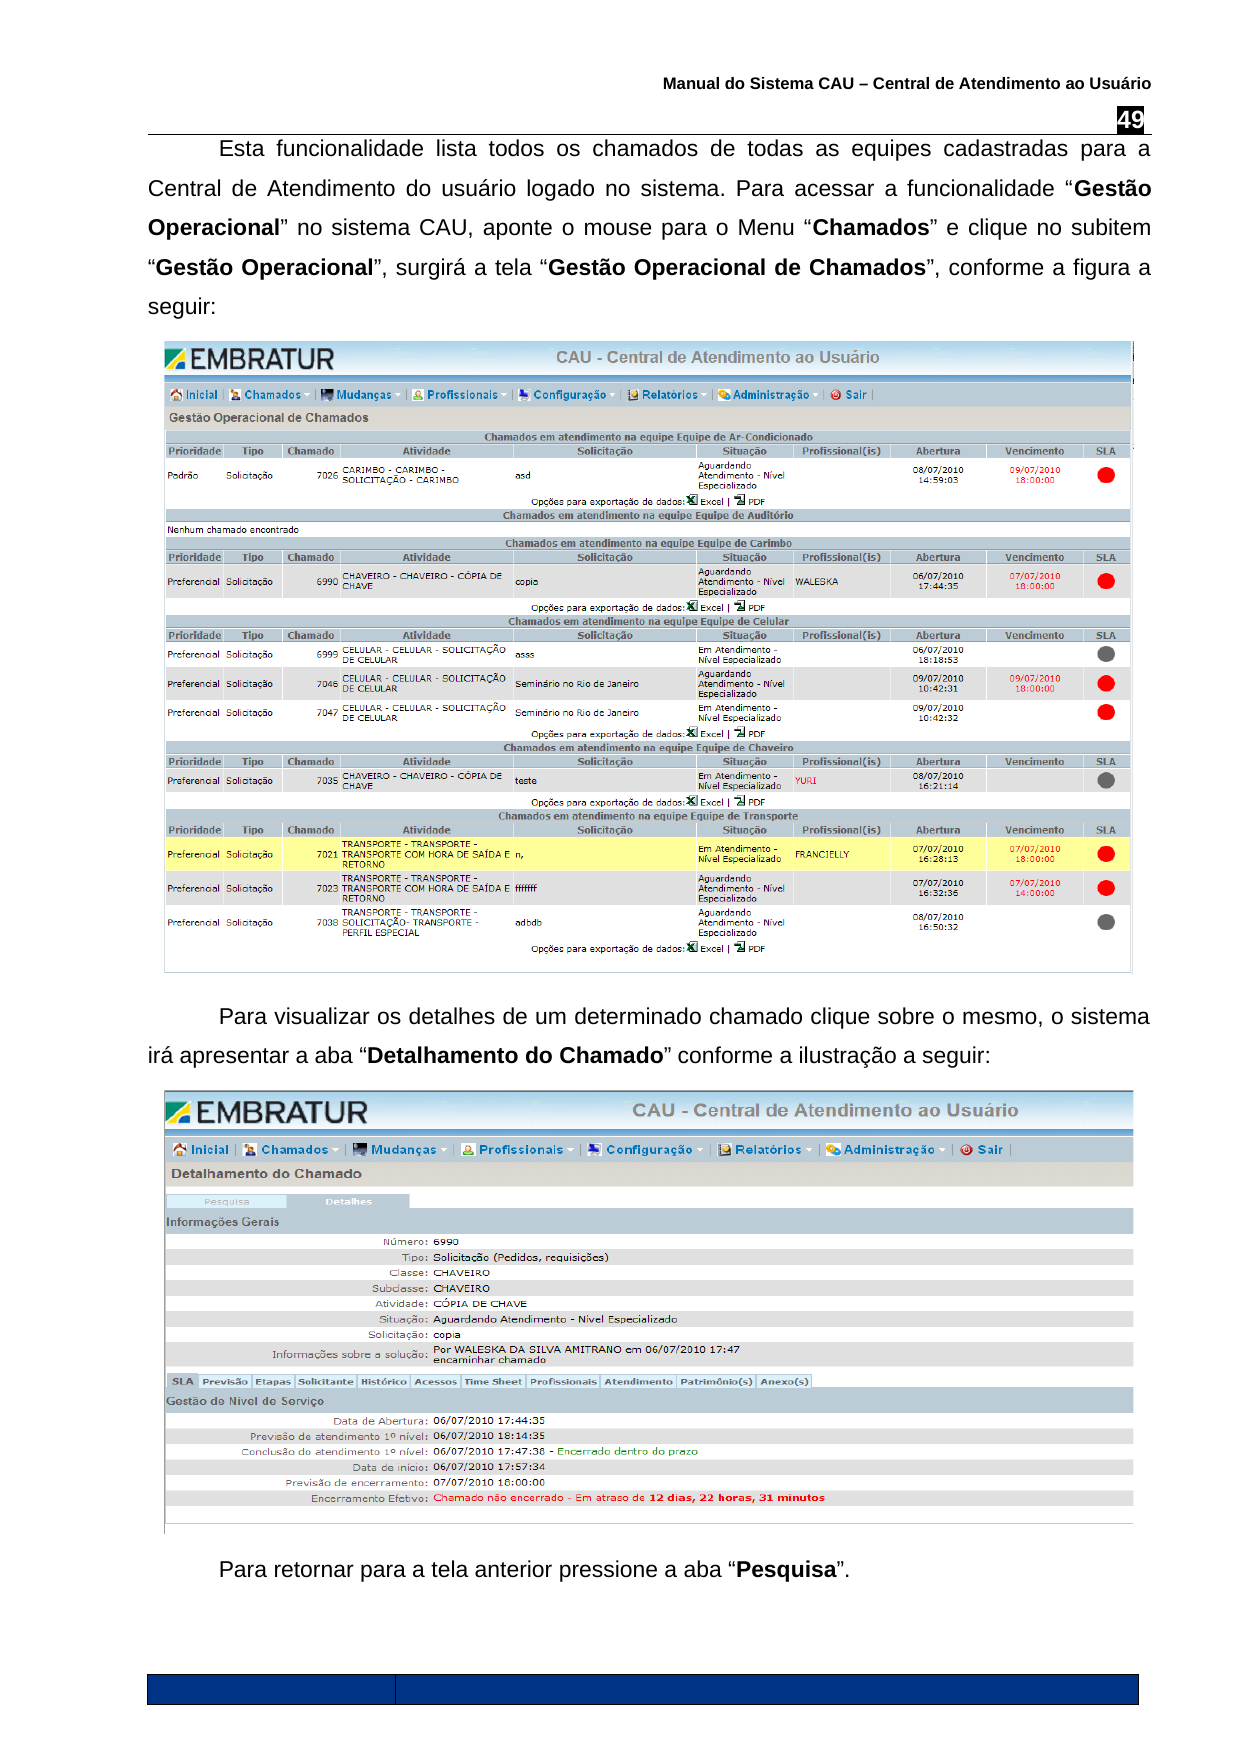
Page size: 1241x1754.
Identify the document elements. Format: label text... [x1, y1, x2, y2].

picture [164, 1090, 1134, 1534]
picture [164, 341, 1134, 981]
text Para visualizar os detalhes de um determinado chamado clique sobre o mesmo, o sistema irá apresentar a aba “Detalhamento do Chamado” conforme a ilustração a seguir: [148, 1003, 1152, 1069]
text Esta funcionalidade lista todos os chamados de todas as equipes cadastradas para a Central de Atendimento do usuário logado no sistema. Para acessar a funcionalidade “Gestão Operacional” no sistema CAU, aponte o mouse para o Menu “Chamados” e clique no subitem “Gestão Operacional”, surgirá a tela “Gestão Operacional de Chamados”, conforme a figura a seguir: [148, 135, 1152, 319]
text Para retornar para a tela anterior pressione a aba “Pesquisa”. [148, 1556, 1152, 1582]
